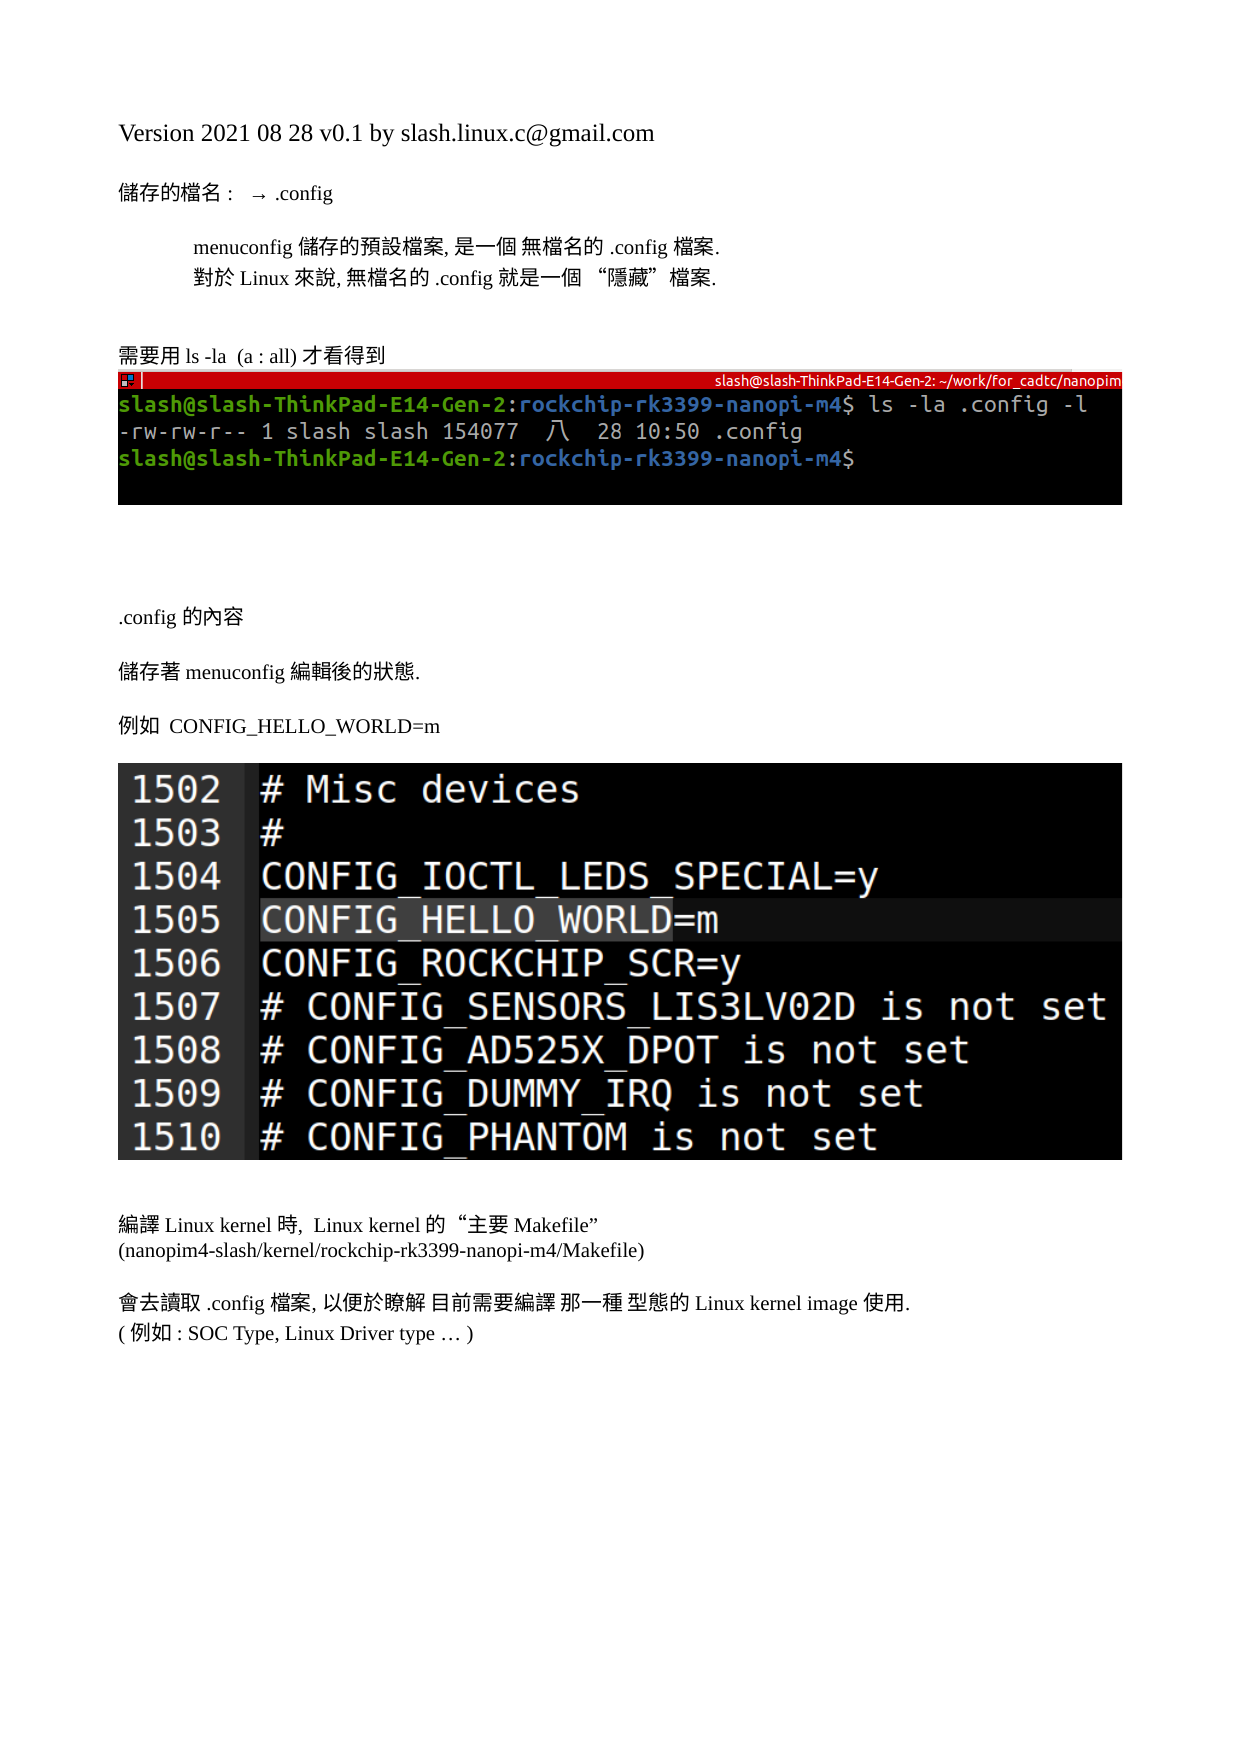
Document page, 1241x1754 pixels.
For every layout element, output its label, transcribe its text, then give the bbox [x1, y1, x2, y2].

text 儲存的檔名 : → .config [118, 176, 1122, 207]
text .config 的內容 [118, 601, 1122, 631]
picture [118, 369, 1123, 505]
text ( 例如 : SOC Type, Linux Driver type … ) [118, 1317, 1122, 1347]
text (nanopim4-slash/kernel/rockchip-rk3399-nanopi-m4/Makefile) [118, 1238, 1122, 1262]
text 需要用 ls -la (a : all) 才看得到 [118, 339, 1122, 369]
text 對於 Linux 來說, 無檔名的 .config 就是一個 “隱藏”檔案. [118, 261, 1122, 291]
picture [118, 763, 1123, 1160]
text 儲存著 menuconfig 編輯後的狀態. [118, 655, 1122, 685]
text 編譯 Linux kernel 時, Linux kernel 的“主要 Makefile” [118, 1208, 1122, 1238]
text 會去讀取 .config 檔案, 以便於瞭解 目前需要編譯 那一種 型態的 Linux kernel image 使用. [118, 1286, 1122, 1317]
text menuconfig 儲存的預設檔案, 是一個 無檔名的 .config 檔案. [118, 231, 1122, 261]
text 例如 CONFIG_HELLO_WORLD=m [118, 709, 1122, 739]
